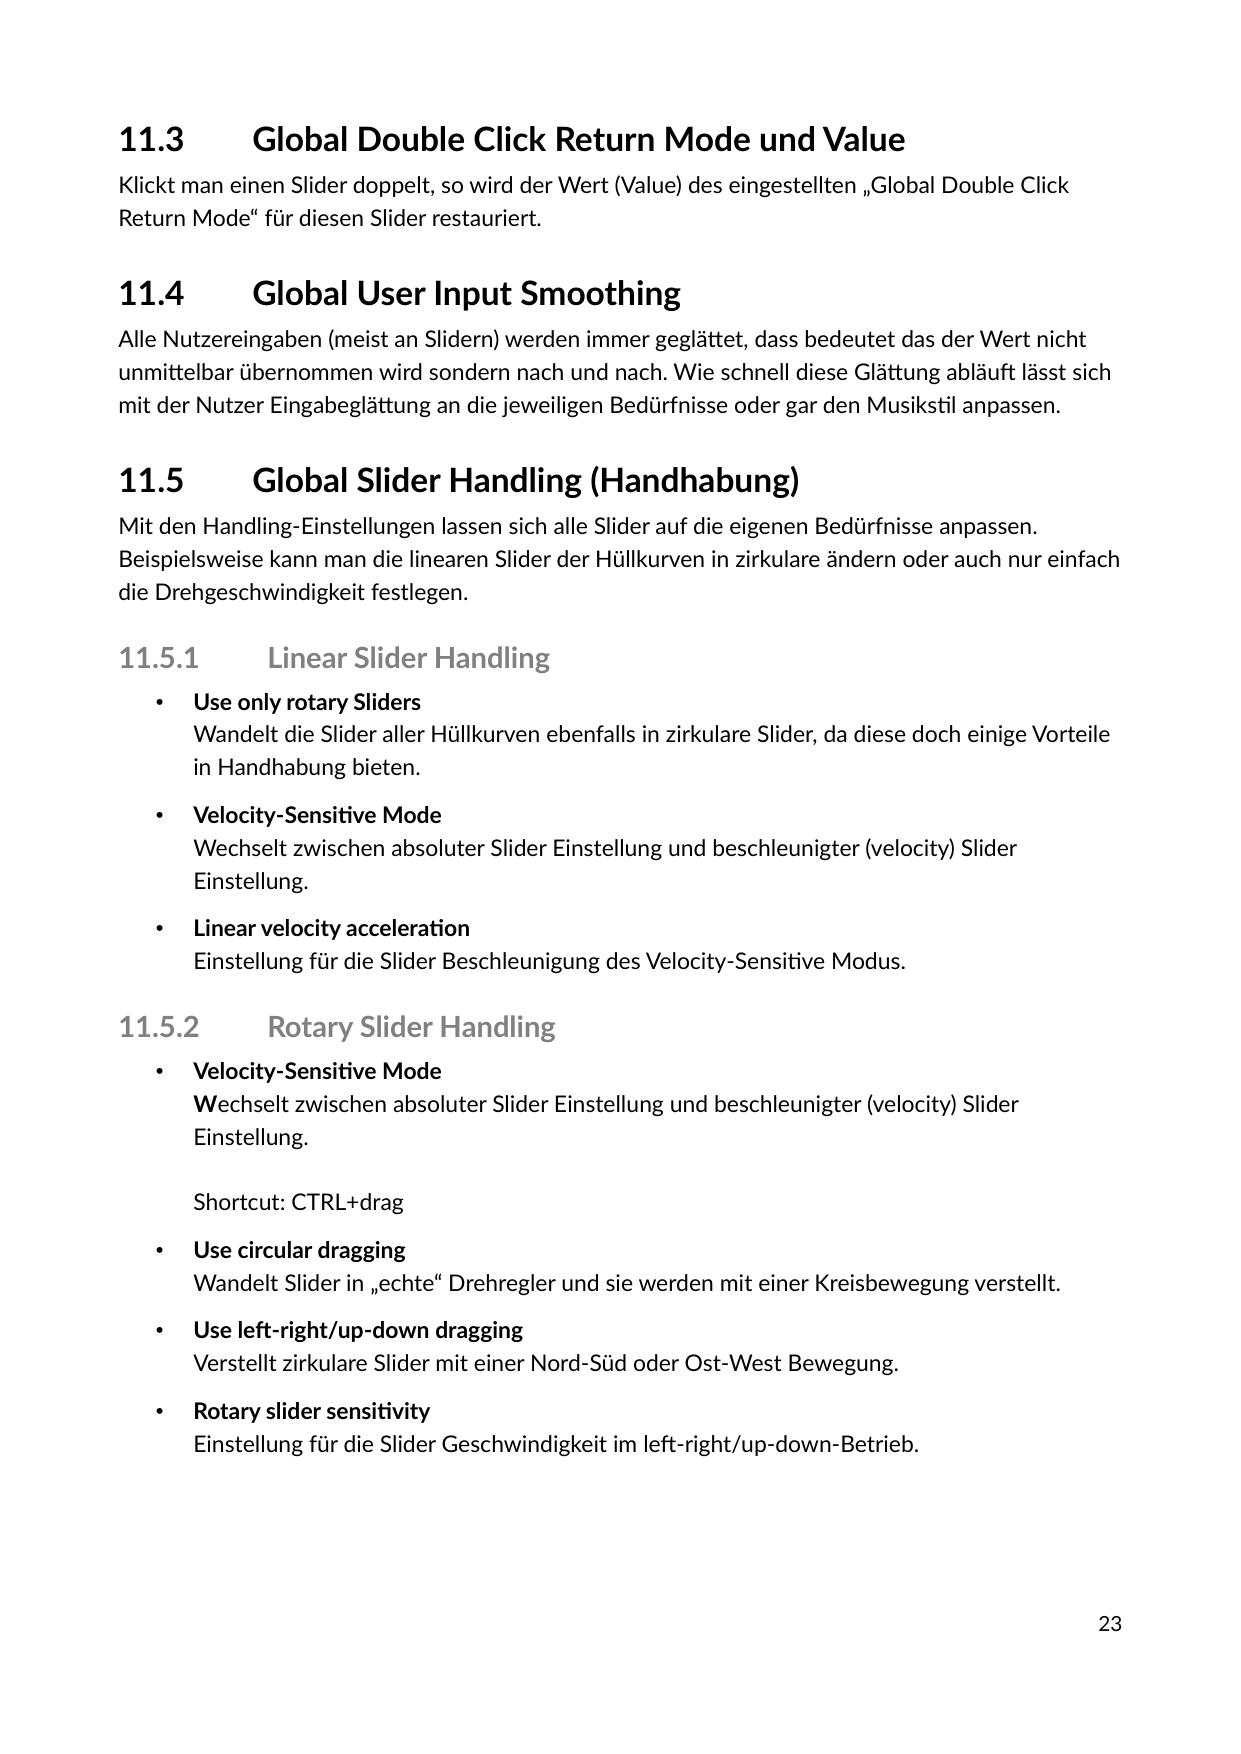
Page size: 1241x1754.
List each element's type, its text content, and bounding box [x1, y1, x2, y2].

text Mit den Handling-Einstellungen lassen sich alle Slider auf die eigenen Bedürfnisse anpassen. Beispielsweise kann man die linearen Slider der Hüllkurven in zirkulare ändern oder auch nur einfach die Drehgeschwindigkeit festlegen. [118, 512, 1122, 605]
list Use circular dragging Wandelt Slider in „echte“ Drehregler und sie werden mit einer Kreisbewegung verstellt. [156, 1236, 1122, 1296]
subtitle Rotary Slider Handling [118, 1009, 1122, 1044]
list Use only rotary Sliders Wandelt die Slider aller Hüllkurven ebenfalls in zirkulare Slider, da diese doch einige Vorteile in Handhabung bieten. [156, 687, 1122, 781]
subtitle Linear Slider Handling [118, 640, 1122, 675]
list Linear velocity acceleration Einstellung für die Slider Beschleunigung des Velocity-Sensitive Modus. [156, 914, 1122, 974]
subtitle Global User Input Smoothing [118, 272, 1122, 312]
subtitle Global Slider Handling (Handhabung) [118, 459, 1122, 499]
list Rotary slider sensitivity Einstellung für die Slider Geschwindigkeit im left-right/up-down-Betrieb. [156, 1397, 1122, 1457]
text Klickt man einen Slider doppelt, so wird der Wert (Value) des eingestellten „Global Double Click Return Mode“ für diesen Slider restauriert. [118, 171, 1122, 231]
list Velocity-Sensitive Mode Wechselt zwischen absoluter Slider Einstellung und beschleunigter (velocity) Slider Einstellung. Shortcut: CTRL+drag [156, 1057, 1122, 1216]
subtitle Global Double Click Return Mode und Value [118, 118, 1122, 158]
list Use left-right/up-down dragging Verstellt zirkulare Slider mit einer Nord-Süd oder Ost-West Bewegung. [156, 1316, 1122, 1377]
list Velocity-Sensitive Mode Wechselt zwischen absoluter Slider Einstellung und beschleunigter (velocity) Slider Einstellung. [156, 801, 1122, 894]
text Alle Nutzereingaben (meist an Slidern) werden immer geglättet, dass bedeutet das der Wert nicht unmittelbar übernommen wird sondern nach und nach. Wie schnell diese Glättung abläuft lässt sich mit der Nutzer Eingabeglättung an die jeweiligen Bedürfnisse oder gar den Musikstil anpassen. [118, 325, 1122, 418]
